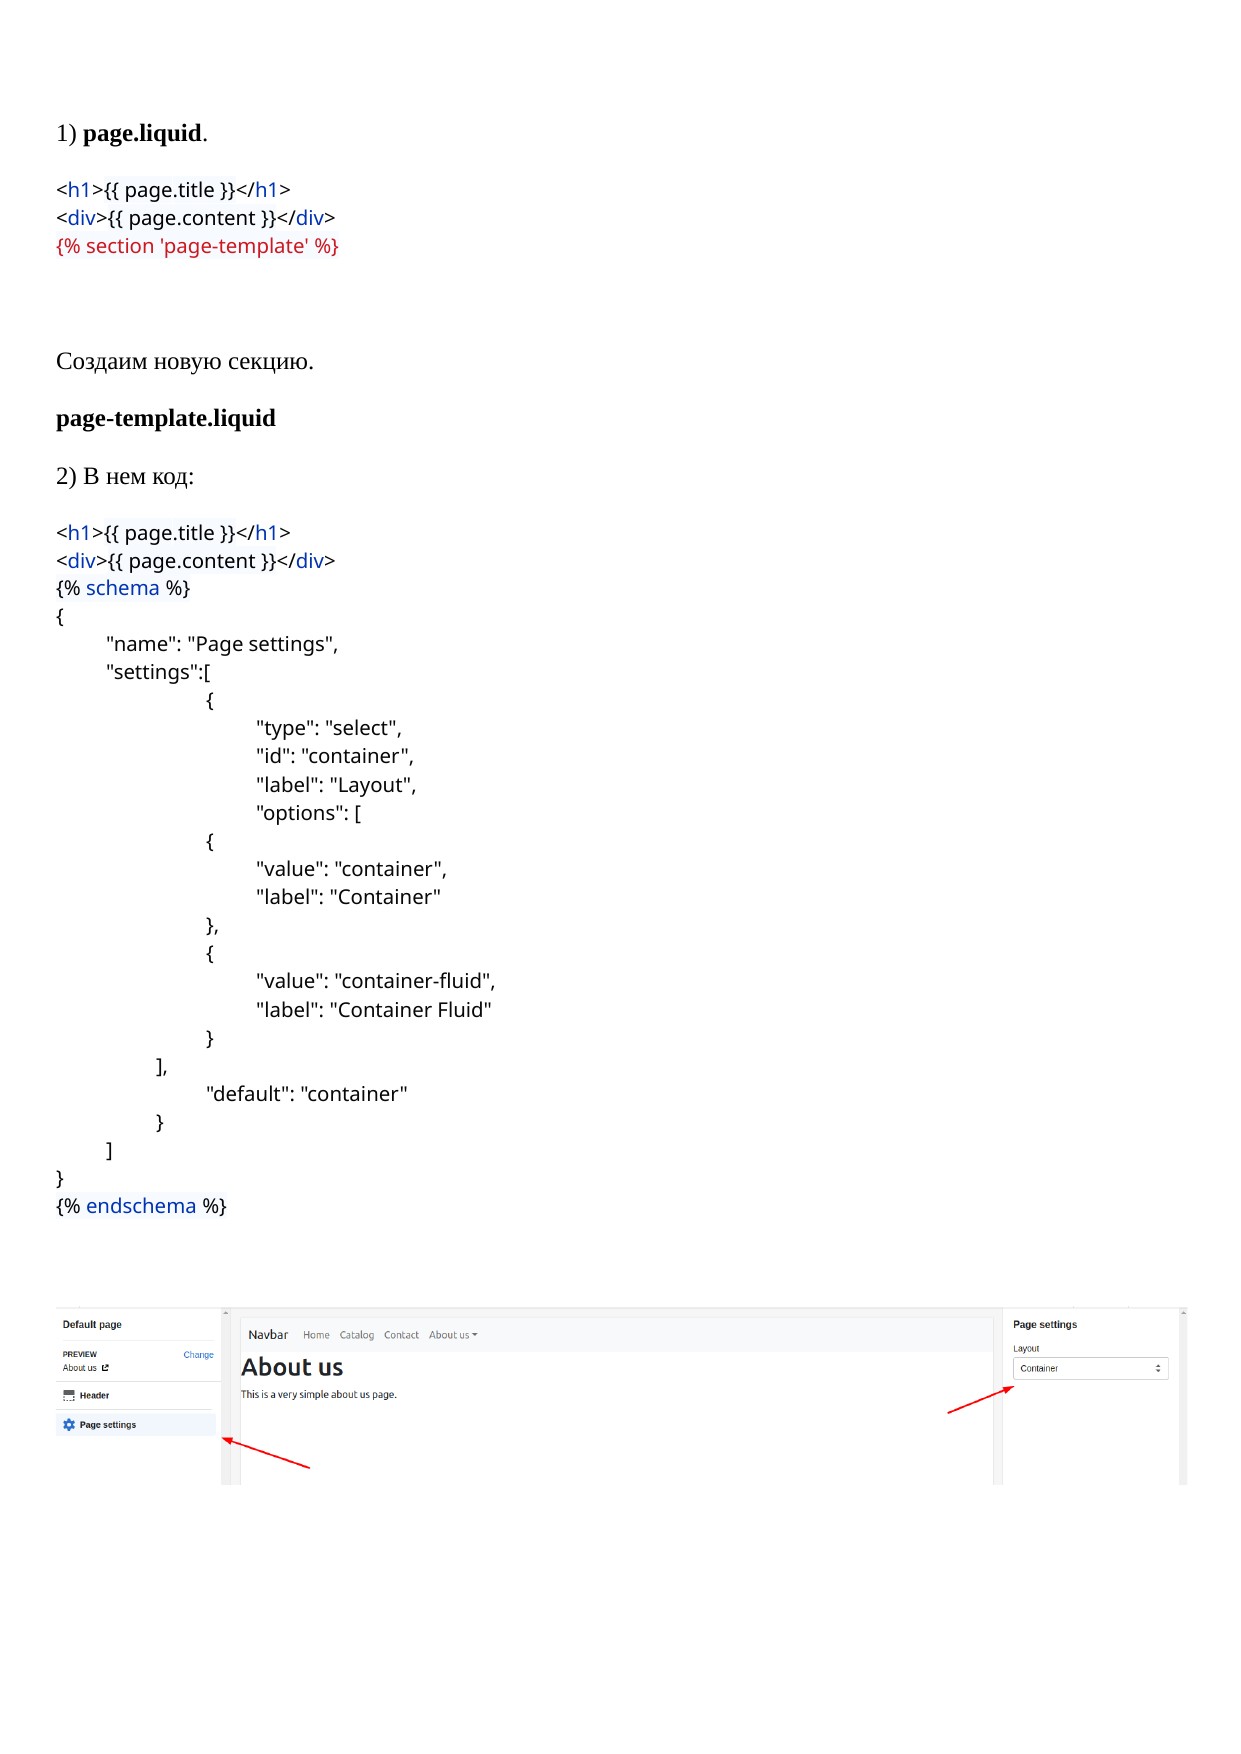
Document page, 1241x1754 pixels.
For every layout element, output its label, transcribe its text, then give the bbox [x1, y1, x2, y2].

text "options": [ [56, 798, 1187, 826]
text "value": "container-fluid", [56, 967, 1187, 995]
text Создаим новую секцию. [56, 346, 1187, 374]
text "id": "container", [56, 742, 1187, 770]
text "label": "Container" [56, 883, 1187, 911]
text "name": "Page settings", [56, 629, 1187, 658]
text "label": "Container Fluid" [56, 995, 1187, 1023]
text 1) page.liquid. [56, 118, 1187, 147]
text "label": "Layout", [56, 770, 1187, 798]
text <h1>{{ page.title }}</h1> [56, 176, 1187, 203]
text } [56, 1108, 1187, 1136]
text } [56, 1164, 1187, 1192]
text "default": "container" [56, 1079, 1187, 1108]
text ], [56, 1051, 1187, 1079]
text } [56, 1023, 1187, 1051]
text "value": "container", [56, 854, 1187, 883]
text {% section 'page-template' %} [56, 231, 1187, 259]
text "settings":[ [56, 658, 1187, 686]
text ] [56, 1136, 1187, 1164]
text { [56, 686, 1187, 714]
text {% schema %} [56, 574, 1187, 602]
text { [56, 939, 1187, 967]
text <div>{{ page.content }}</div> [56, 203, 1187, 231]
text <div>{{ page.content }}</div> [56, 546, 1187, 574]
text {% endschema %} [56, 1192, 1187, 1219]
text page-template.liquid [56, 403, 1187, 432]
text "type": "select", [56, 714, 1187, 742]
text { [56, 826, 1187, 854]
text 2) В нем код: [56, 461, 1187, 489]
text { [56, 602, 1187, 629]
text }, [56, 911, 1187, 939]
picture [55, 1306, 1188, 1485]
text <h1>{{ page.title }}</h1> [56, 518, 1187, 546]
